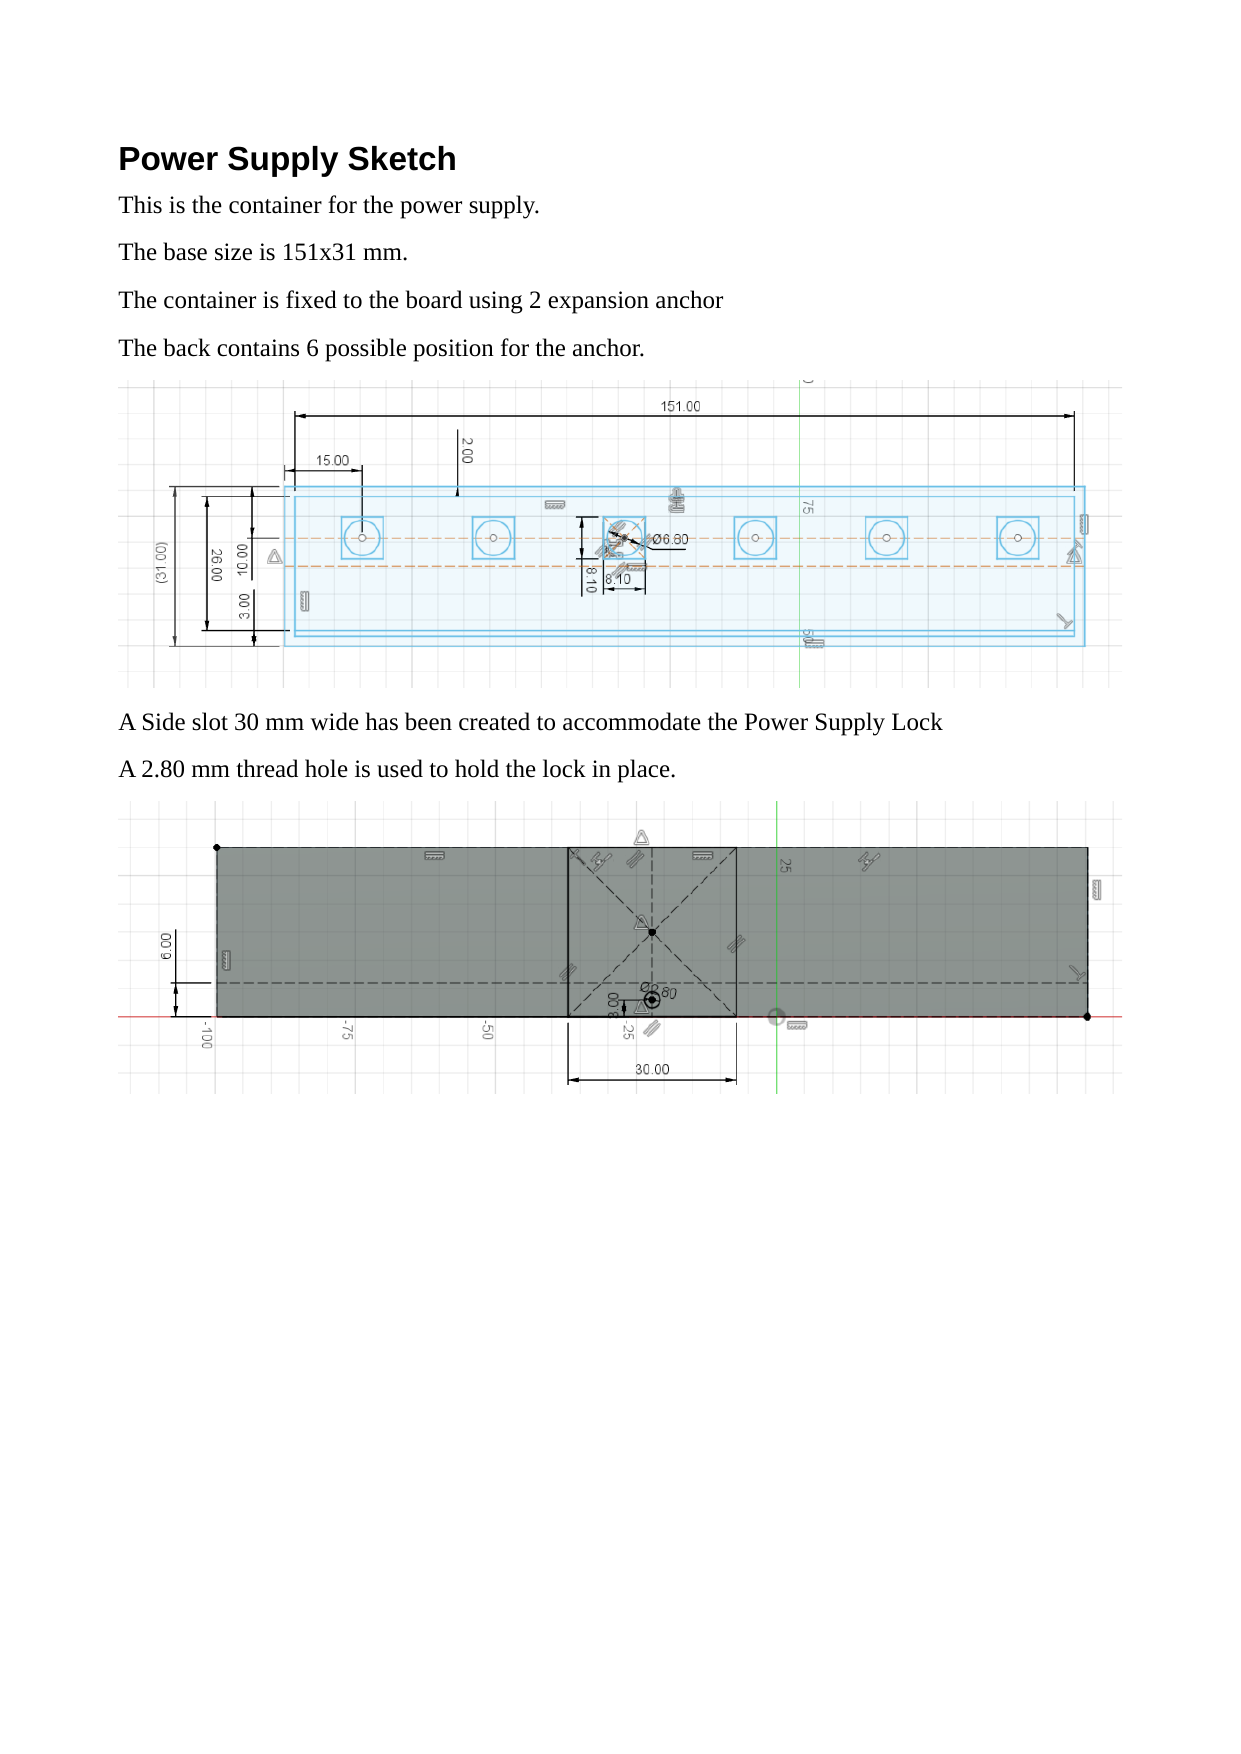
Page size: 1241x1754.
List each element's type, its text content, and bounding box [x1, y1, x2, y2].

text The back contains 6 possible position for the anchor. [118, 333, 1122, 361]
subtitle Power Supply Sketch [118, 139, 1122, 177]
text The container is fixed to the board using 2 expansion anchor [118, 285, 1122, 314]
picture [118, 380, 1123, 688]
text The base size is 151x31 mm. [118, 237, 1122, 266]
picture [118, 801, 1123, 1094]
text A Side slot 30 mm wide has been created to accommodate the Power Supply Lock [118, 707, 1122, 735]
text This is the container for the power supply. [118, 190, 1122, 219]
text A 2.80 mm thread hole is used to hold the lock in place. [118, 754, 1122, 783]
